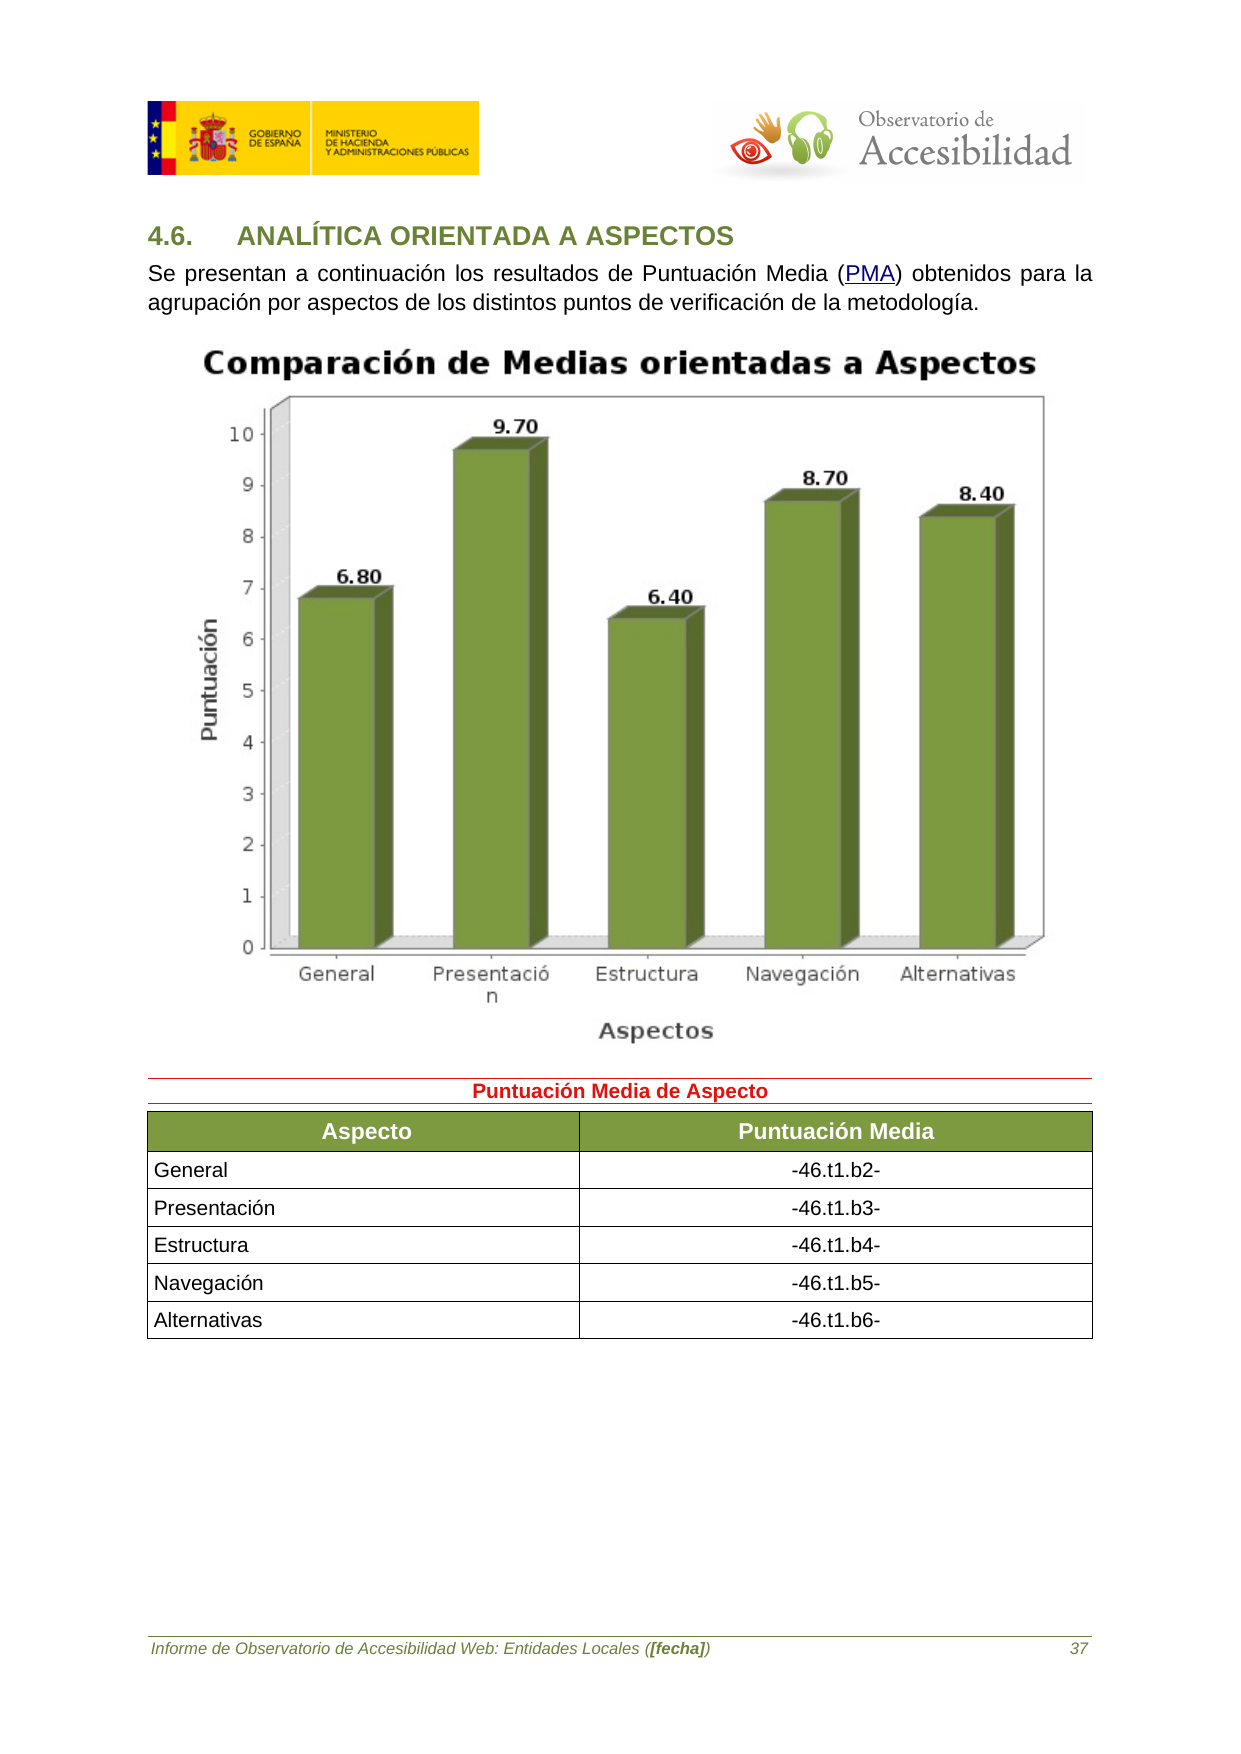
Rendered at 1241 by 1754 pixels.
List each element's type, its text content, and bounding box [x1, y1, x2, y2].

picture [710, 102, 1086, 185]
table_cell Estructura [148, 1227, 579, 1263]
table_cell Alternativas [148, 1302, 579, 1338]
picture [178, 343, 1062, 1053]
table_header Puntuación Media [580, 1112, 1092, 1151]
subtitle Analítica orientada a aspectos [148, 220, 1092, 251]
text Puntuación Media de Aspecto [148, 1079, 1092, 1103]
text Se presentan a continuación los resultados de Puntuación Media (PMA) obtenidos para la agrupación por aspectos de los distintos puntos de verificación de la metodología. [148, 260, 1092, 316]
table_cell Navegación [148, 1264, 579, 1301]
table_cell -46.t1.b2- [580, 1152, 1092, 1188]
table_cell Presentación [148, 1189, 579, 1226]
table_cell -46.t1.b5- [580, 1264, 1092, 1301]
table_cell -46.t1.b6- [580, 1302, 1092, 1338]
table_header Aspecto [148, 1112, 579, 1151]
picture [147, 101, 479, 175]
table_cell -46.t1.b3- [580, 1189, 1092, 1226]
table_cell General [148, 1152, 579, 1188]
table_cell -46.t1.b4- [580, 1227, 1092, 1263]
